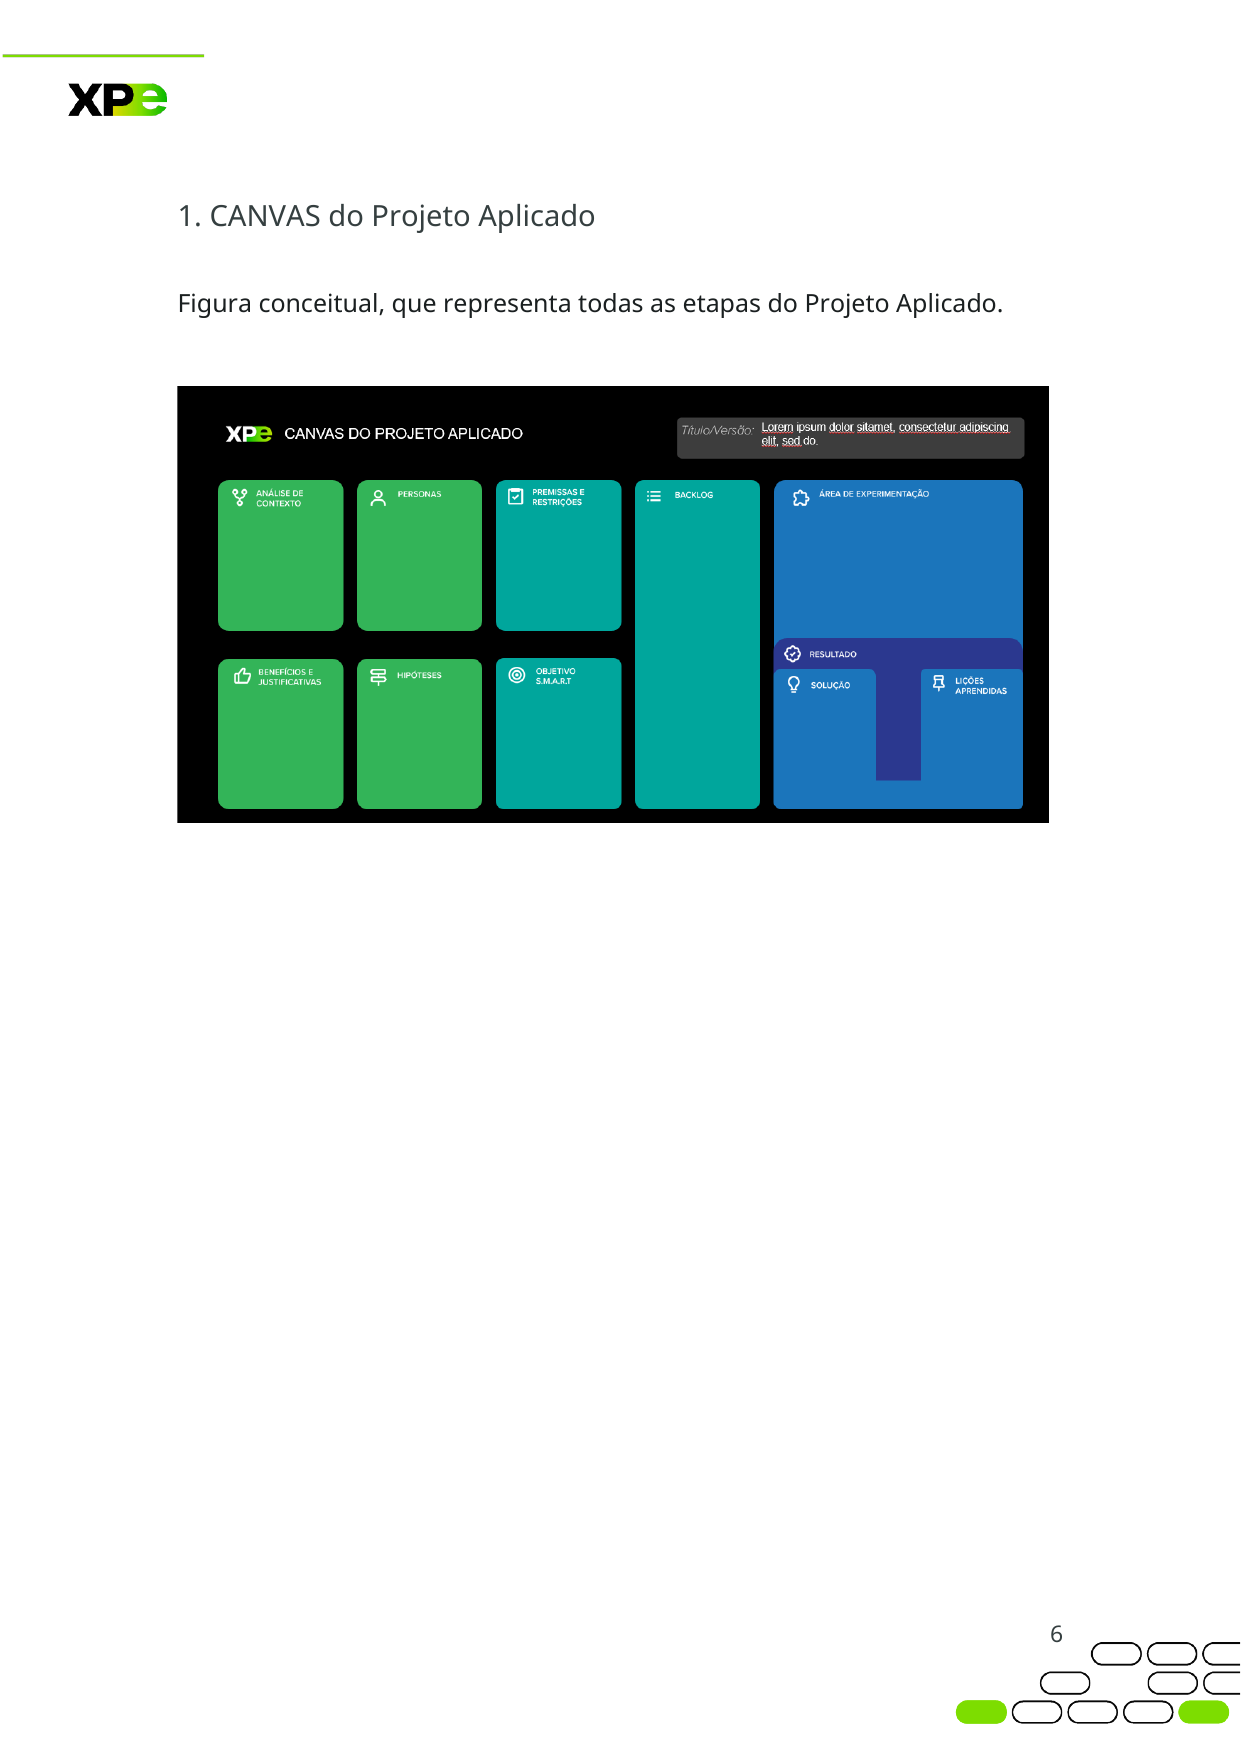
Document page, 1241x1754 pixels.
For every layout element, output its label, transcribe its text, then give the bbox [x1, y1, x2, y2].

subtitle 1. CANVAS do Projeto Aplicado [177, 196, 1063, 235]
picture [177, 386, 1028, 823]
picture [2, 51, 205, 148]
picture [955, 1642, 1241, 1724]
text Figura conceitual, que representa todas as etapas do Projeto Aplicado. [177, 285, 1063, 319]
